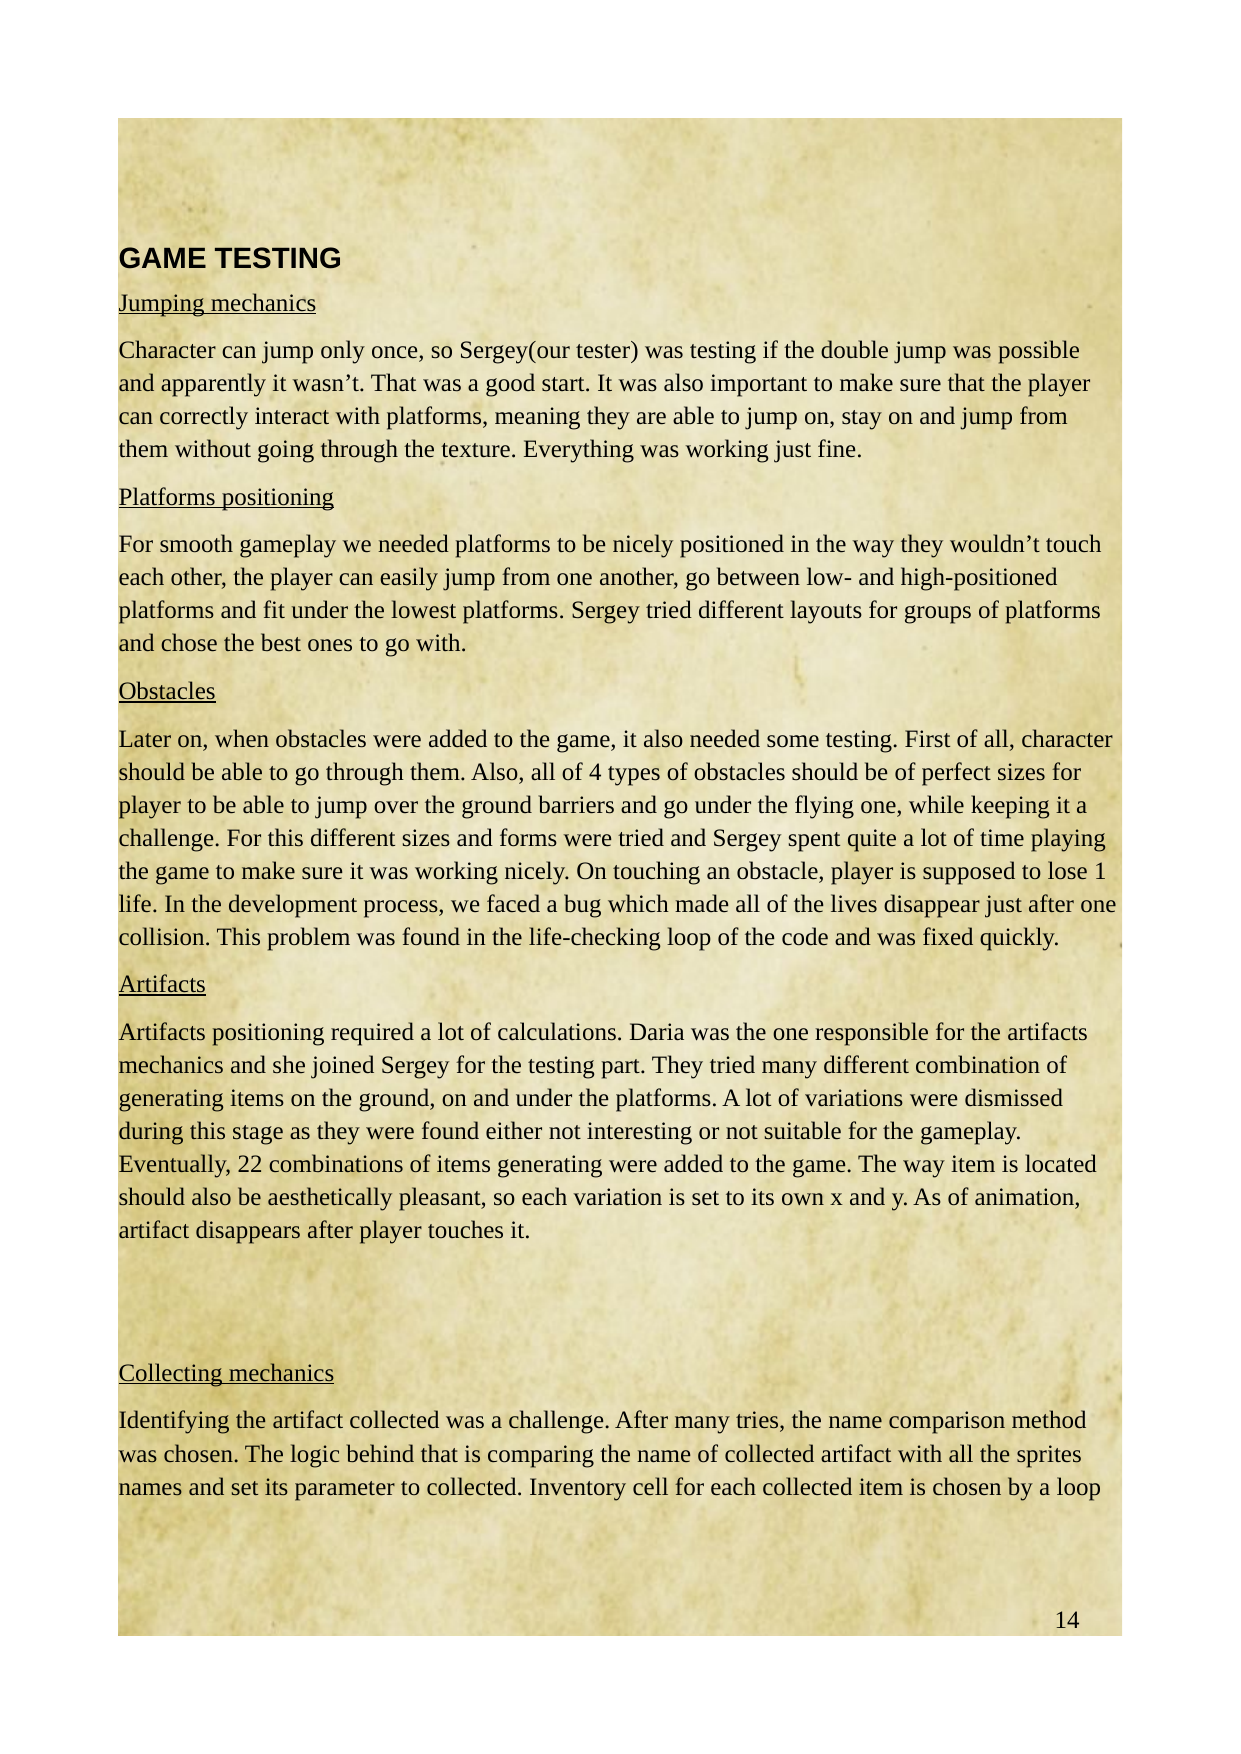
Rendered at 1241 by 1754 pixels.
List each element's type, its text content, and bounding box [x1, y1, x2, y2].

picture [220, 1244, 1021, 1277]
picture [220, 511, 1021, 529]
picture [220, 998, 1021, 1017]
text Identifying the artifact collected was a challenge. After many tries, the name comparison method was chosen. The logic behind that is comparing the name of collected artifact with all the sprites names and set its parameter to collected. Inventory cell for each collected item is chosen by a loop [118, 1406, 1122, 1500]
text Character can jump only once, so Sergey(our tester) was testing if the double jump was possible and apparently it wasn’t. That was a good start. It was also important to make sure that the player can correctly interact with platforms, meaning they are able to jump on, stay on and jump from them without going through the texture. Everything was working just fine. [118, 335, 1122, 463]
text Collecting mechanics [118, 1358, 1122, 1387]
text Artifacts positioning required a lot of calculations. Daria was the one responsible for the artifacts mechanics and she joined Sergey for the testing part. They tried many different combination of generating items on the ground, on and under the platforms. A lot of variations were dismissed during this stage as they were found either not interesting or not suitable for the gameplay. Eventually, 22 combinations of items generating were added to the game. The way item is located should also be aesthetically pleasant, so each variation is set to its own x and y. As of animation, artifact disappears after player touches it. [118, 1017, 1122, 1244]
picture [220, 657, 1021, 676]
text Artifacts [118, 969, 1122, 998]
text Jumping mechanics [118, 288, 1122, 316]
picture [220, 705, 1021, 724]
text Obstacles [118, 676, 1122, 705]
subtitle GAME TESTING [118, 241, 1122, 275]
picture [220, 951, 1021, 969]
text For smooth gameplay we needed platforms to be nicely positioned in the way they wouldn’t touch each other, the player can easily jump from one another, go between low- and high-positioned platforms and fit under the lowest platforms. Sergey tried different layouts for groups of platforms and chose the best ones to go with. [118, 529, 1122, 657]
text Platforms positioning [118, 482, 1122, 511]
text Later on, when obstacles were added to the game, it also needed some testing. First of all, character should be able to go through them. Also, all of 4 types of obstacles should be of perfect sizes for player to be able to jump over the ground barriers and go under the flying one, while keeping it a challenge. For this different sizes and forms were tried and Sergey spent quite a lot of time playing the game to make sure it was working nicely. On touching an obstacle, player is supposed to lose 1 life. In the development process, we faced a bug which made all of the lives disappear just after one collision. This problem was found in the life-checking loop of the code and was fixed quickly. [118, 724, 1122, 951]
picture [220, 476, 1021, 482]
